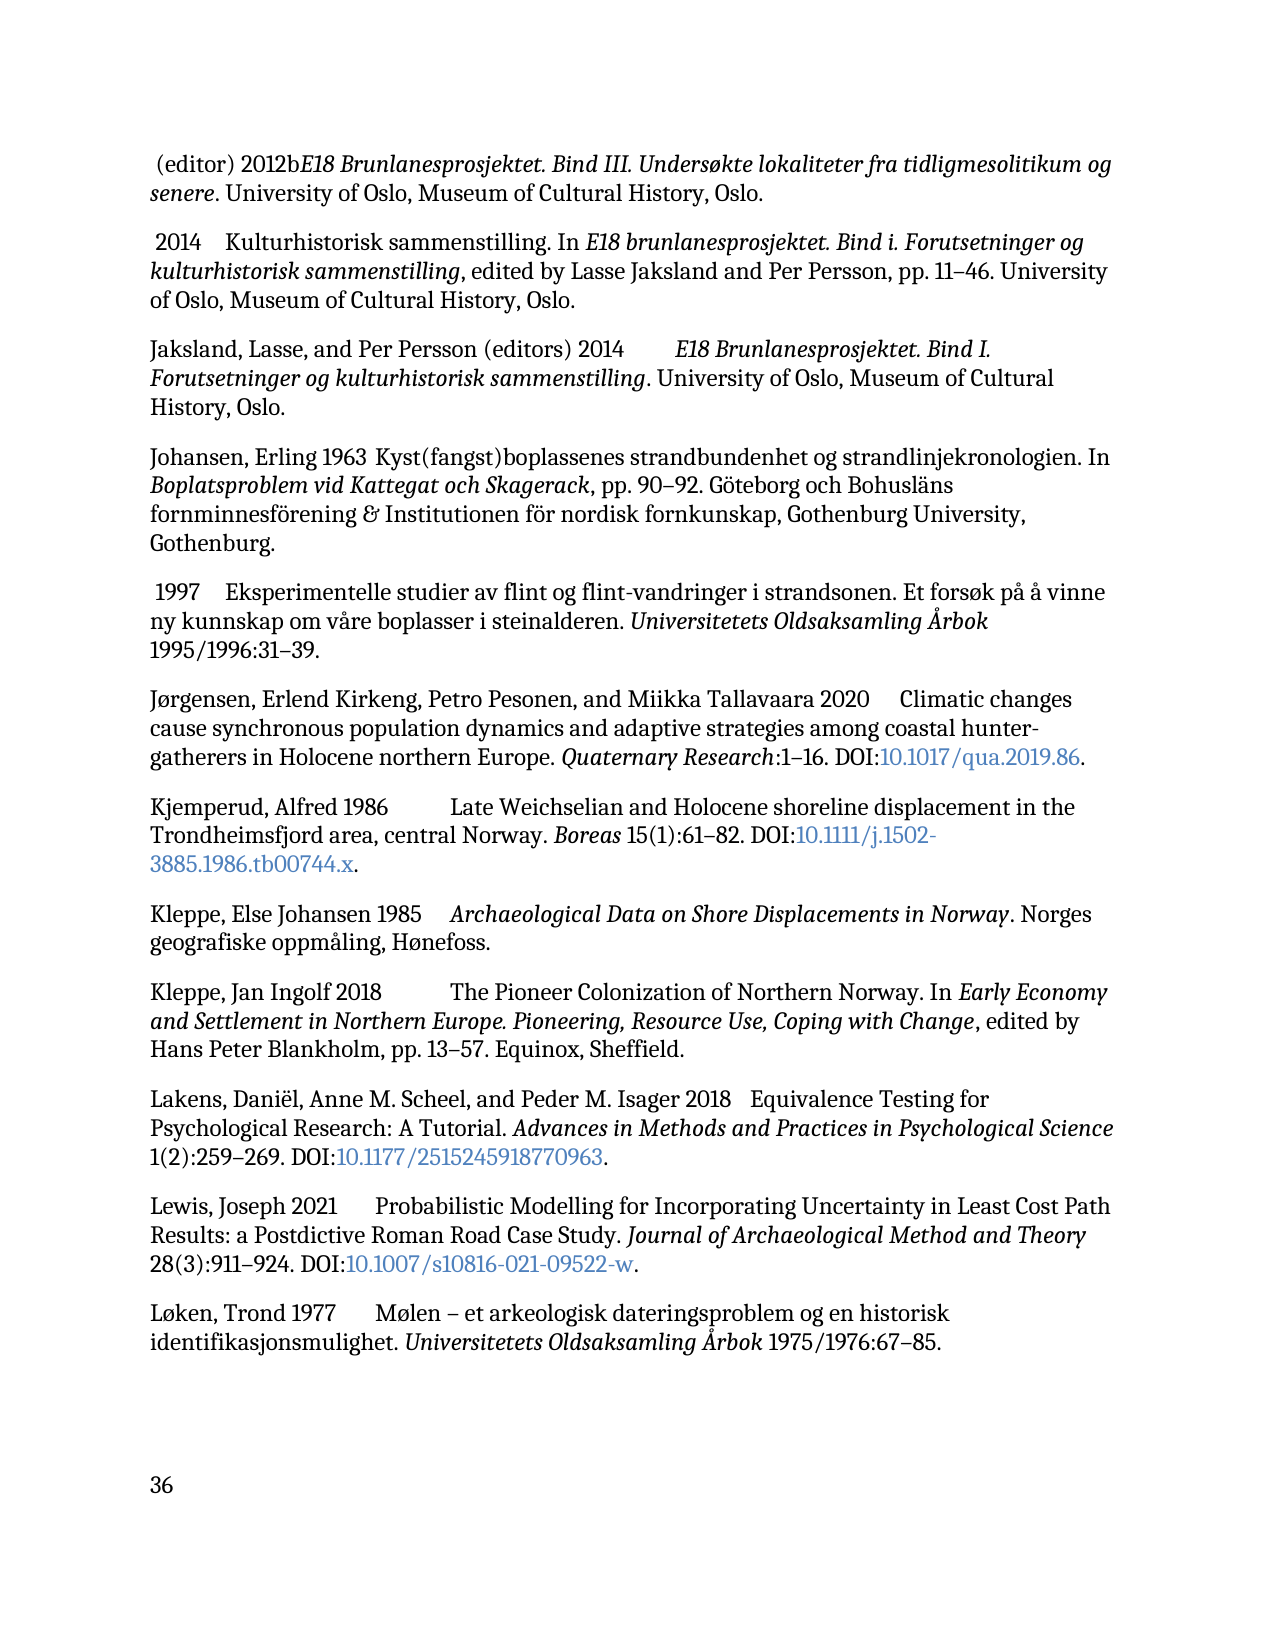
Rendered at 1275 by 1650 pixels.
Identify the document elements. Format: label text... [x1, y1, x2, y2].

text Jørgensen, Erlend Kirkeng, Petro Pesonen, and Miikka Tallavaara 2020 Climatic changes cause synchronous population dynamics and adaptive strategies among coastal hunter-gatherers in Holocene northern Europe. Quaternary Research:1–16. DOI:10.1017/qua.2019.86. [150, 685, 1125, 772]
text Lewis, Joseph 2021 Probabilistic Modelling for Incorporating Uncertainty in Least Cost Path Results: a Postdictive Roman Road Case Study. Journal of Archaeological Method and Theory 28(3):911–924. DOI:10.1007/s10816-021-09522-w. [150, 1192, 1125, 1278]
text Johansen, Erling 1963 Kyst(fangst)boplassenes strandbundenhet og strandlinjekronologien. In Boplatsproblem vid Kattegat och Skagerack, pp. 90–92. Göteborg och Bohusläns fornminnesförening & Institutionen för nordisk fornkunskap, Gothenburg University, Gothenburg. [150, 442, 1125, 557]
text Kjemperud, Alfred 1986 Late Weichselian and Holocene shoreline displacement in the Trondheimsfjord area, central Norway. Boreas 15(1):61–82. DOI:10.1111/j.1502-3885.1986.tb00744.x. [150, 792, 1125, 879]
text Løken, Trond 1977 Mølen – et arkeologisk dateringsproblem og en historisk identifikasjonsmulighet. Universitetets Oldsaksamling Årbok 1975/1976:67–85. [150, 1299, 1125, 1357]
text Kleppe, Else Johansen 1985 Archaeological Data on Shore Displacements in Norway. Norges geografiske oppmåling, Hønefoss. [150, 899, 1125, 957]
text Lakens, Daniël, Anne M. Scheel, and Peder M. Isager 2018 Equivalence Testing for Psychological Research: A Tutorial. Advances in Methods and Practices in Psychological Science 1(2):259–269. DOI:10.1177/2515245918770963. [150, 1085, 1125, 1171]
text 1997 Eksperimentelle studier av flint og flint-vandringer i strandsonen. Et forsøk på å vinne ny kunnskap om våre boplasser i steinalderen. Universitetets Oldsaksamling Årbok 1995/1996:31–39. [150, 578, 1125, 664]
text 2014 Kulturhistorisk sammenstilling. In E18 brunlanesprosjektet. Bind i. Forutsetninger og kulturhistorisk sammenstilling, edited by Lasse Jaksland and Per Persson, pp. 11–46. University of Oslo, Museum of Cultural History, Oslo. [150, 228, 1125, 314]
text (editor) 2012b E18 Brunlanesprosjektet. Bind III. Undersøkte lokaliteter fra tidligmesolitikum og senere. University of Oslo, Museum of Cultural History, Oslo. [150, 150, 1125, 207]
text Jaksland, Lasse, and Per Persson (editors) 2014 E18 Brunlanesprosjektet. Bind I. Forutsetninger og kulturhistorisk sammenstilling. University of Oslo, Museum of Cultural History, Oslo. [150, 335, 1125, 422]
text Kleppe, Jan Ingolf 2018 The Pioneer Colonization of Northern Norway. In Early Economy and Settlement in Northern Europe. Pioneering, Resource Use, Coping with Change, edited by Hans Peter Blankholm, pp. 13–57. Equinox, Sheffield. [150, 978, 1125, 1064]
